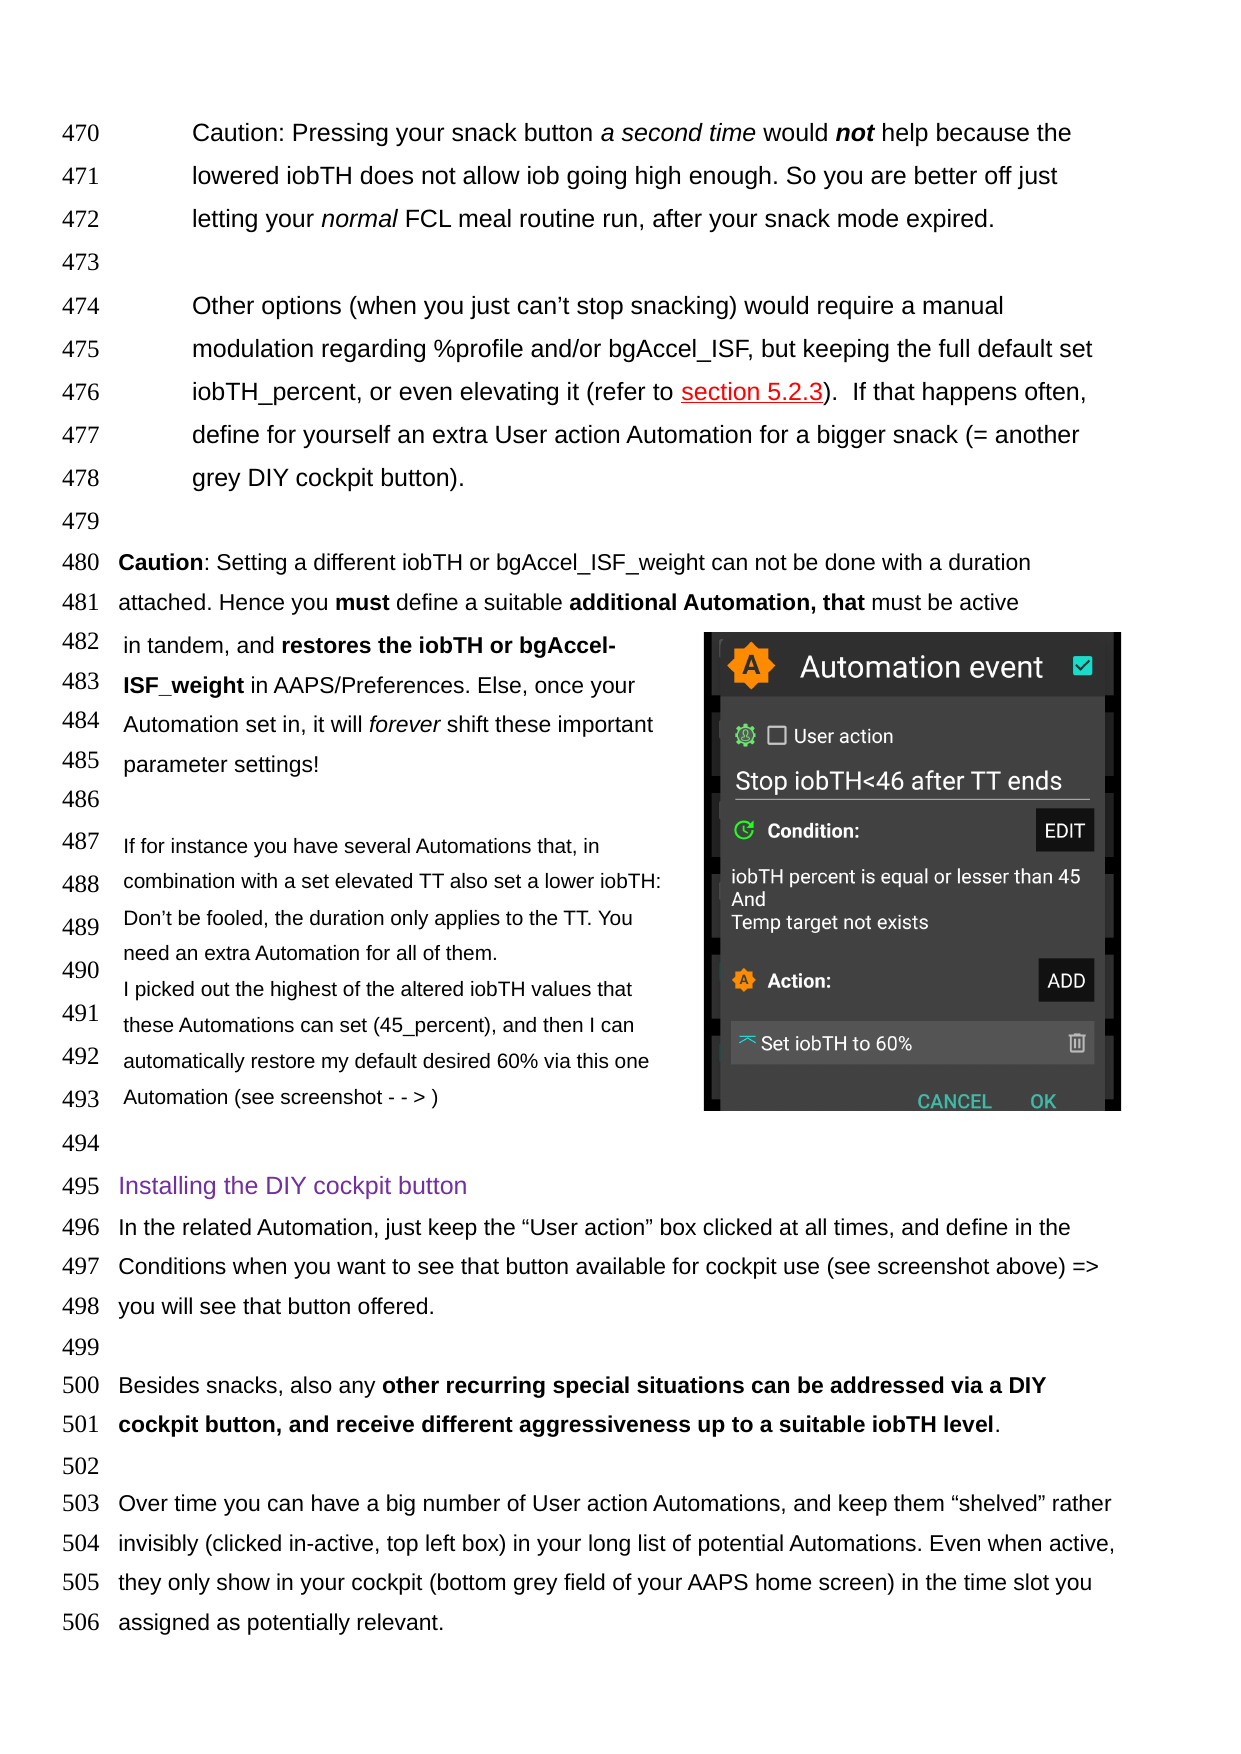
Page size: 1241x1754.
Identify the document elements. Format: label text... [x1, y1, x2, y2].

text Caution: Pressing your snack button a second time would not help because the lowered iobTH does not allow iob going high enough. So you are better off just letting your normal FCL meal routine run, after your snack mode expired. [192, 118, 1122, 233]
text Caution: Setting a different iobTH or bgAccel_ISF_weight can not be done with a duration attached. Hence you must define a suitable additional Automation, that must be active [118, 549, 1122, 615]
text In the related Automation, just keep the “User action” box clicked at all times, and define in the Conditions when you want to see that button available for cockpit use (see screenshot above) => you will see that button offered. [118, 1214, 1122, 1319]
text If for instance you have several Automations that, in combination with a set elevated TT also set a lower iobTH: Don’t be fooled, the duration only applies to the TT. You need an extra Automation for all of them. [123, 833, 674, 965]
text Over time you can have a big number of User action Automations, and keep them “shelved” rather invisibly (clicked in-active, top left box) in your long list of potential Automations. Even when active, they only show in your cockpit (bottom grey field of your AAPS home screen) in the time slot you assigned as potentially relevant. [118, 1490, 1122, 1635]
text in tandem, and restores the iobTH or bgAccel-ISF_weight in AAPS/Preferences. Else, once your Automation set in, it will forever shift these important parameter settings! [123, 632, 674, 777]
text Installing the DIY cockpit button [118, 1171, 1122, 1199]
text I picked out the highest of the altered iobTH values that these Automations can set (45_percent), and then I can automatically restore my default desired 60% via this one Automation (see screenshot - - > ) [123, 977, 674, 1109]
text Besides snacks, also any other recurring special situations can be addressed via a DIY cockpit button, and receive different aggressiveness up to a suitable iobTH level. [118, 1372, 1122, 1438]
text [108, 625, 1129, 1118]
text Other options (when you just can’t stop snacking) would require a manual modulation regarding %profile and/or bgAccel_ISF, but keeping the full default set iobTH_percent, or even elevating it (refer to section 5.2.3). If that happens often, define for yourself an extra User action Automation for a bigger snack (= another grey DIY cockpit button). [192, 291, 1122, 492]
